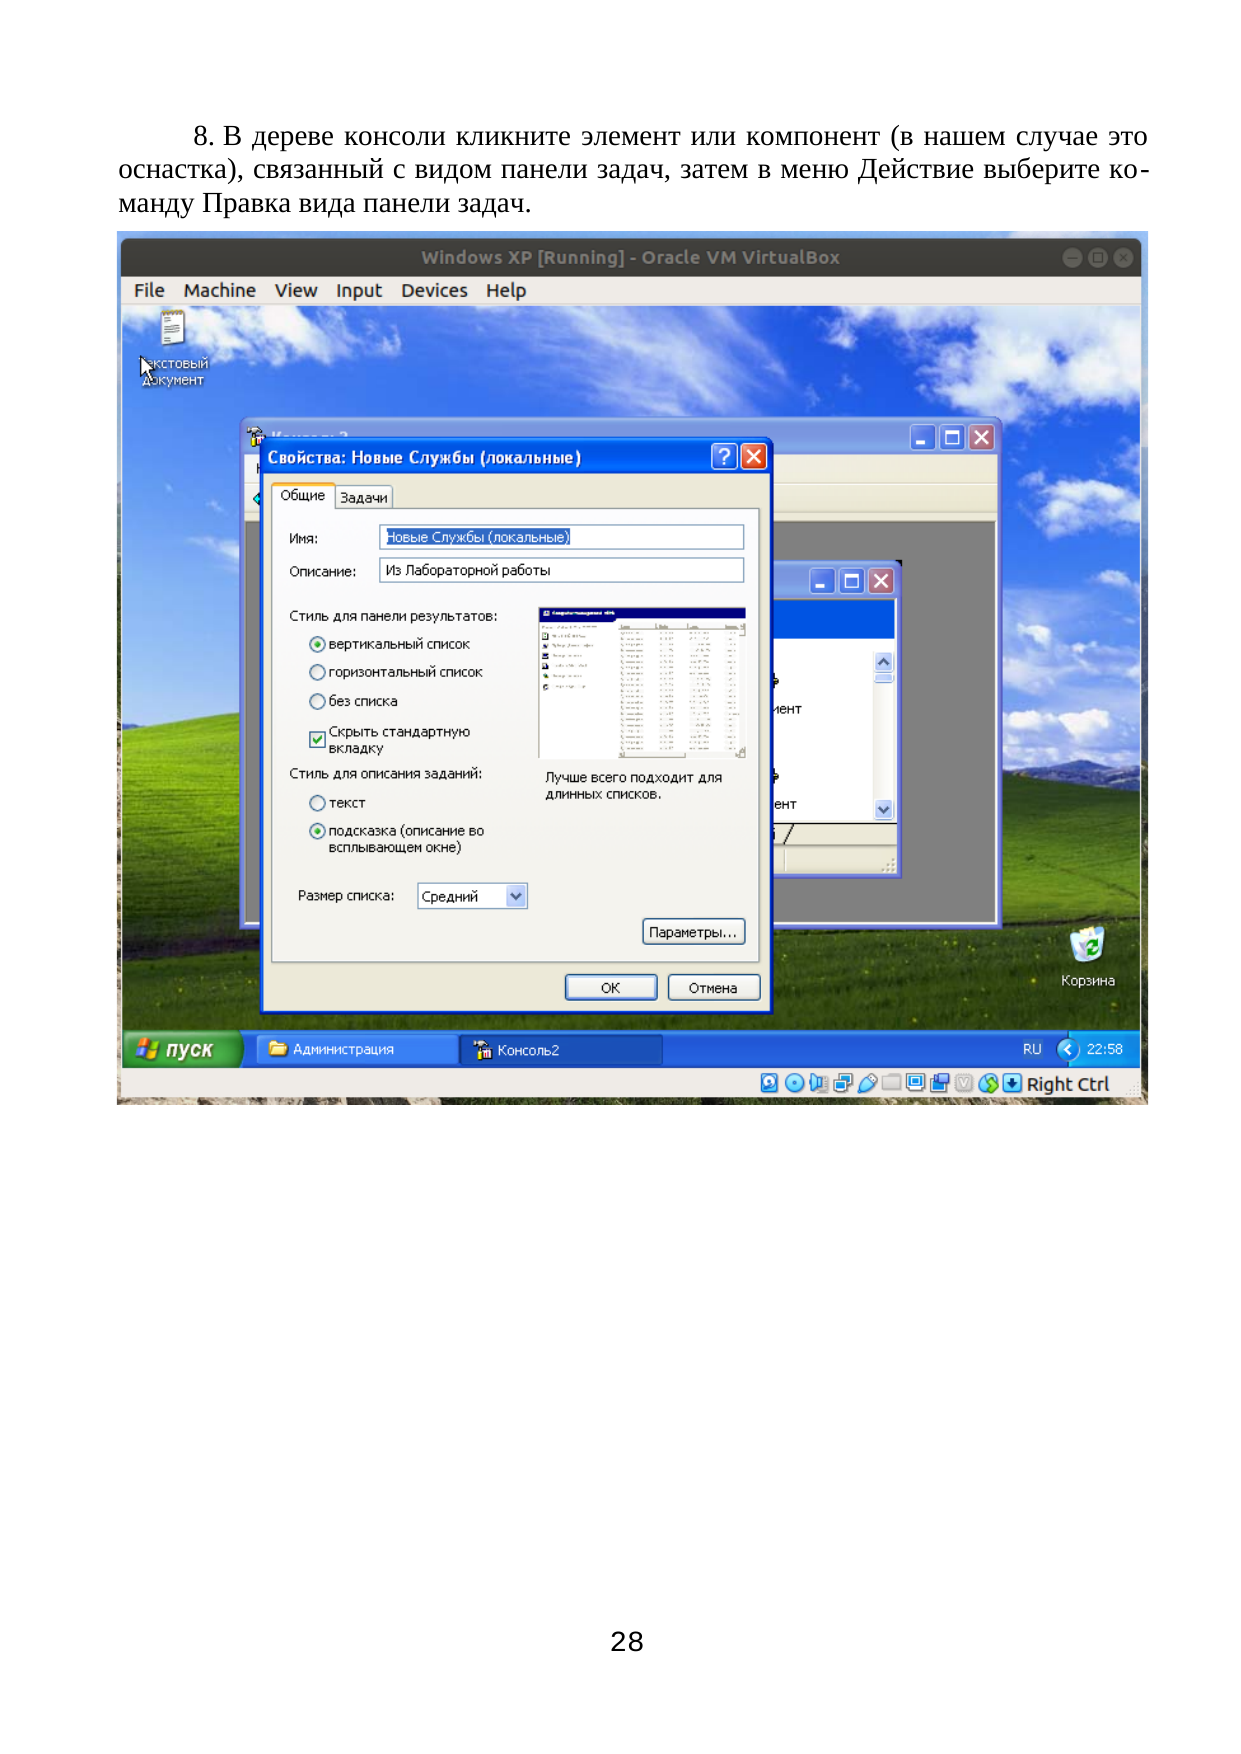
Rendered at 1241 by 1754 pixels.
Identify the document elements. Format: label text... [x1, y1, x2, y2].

list В дереве консоли кликните элемент или компонент (в нашем случае это оснастка), связанный с видом панели задач, затем в меню Действие выберите ко­манду Правка вида панели задач. [118, 118, 1149, 219]
picture [116, 231, 1149, 1105]
